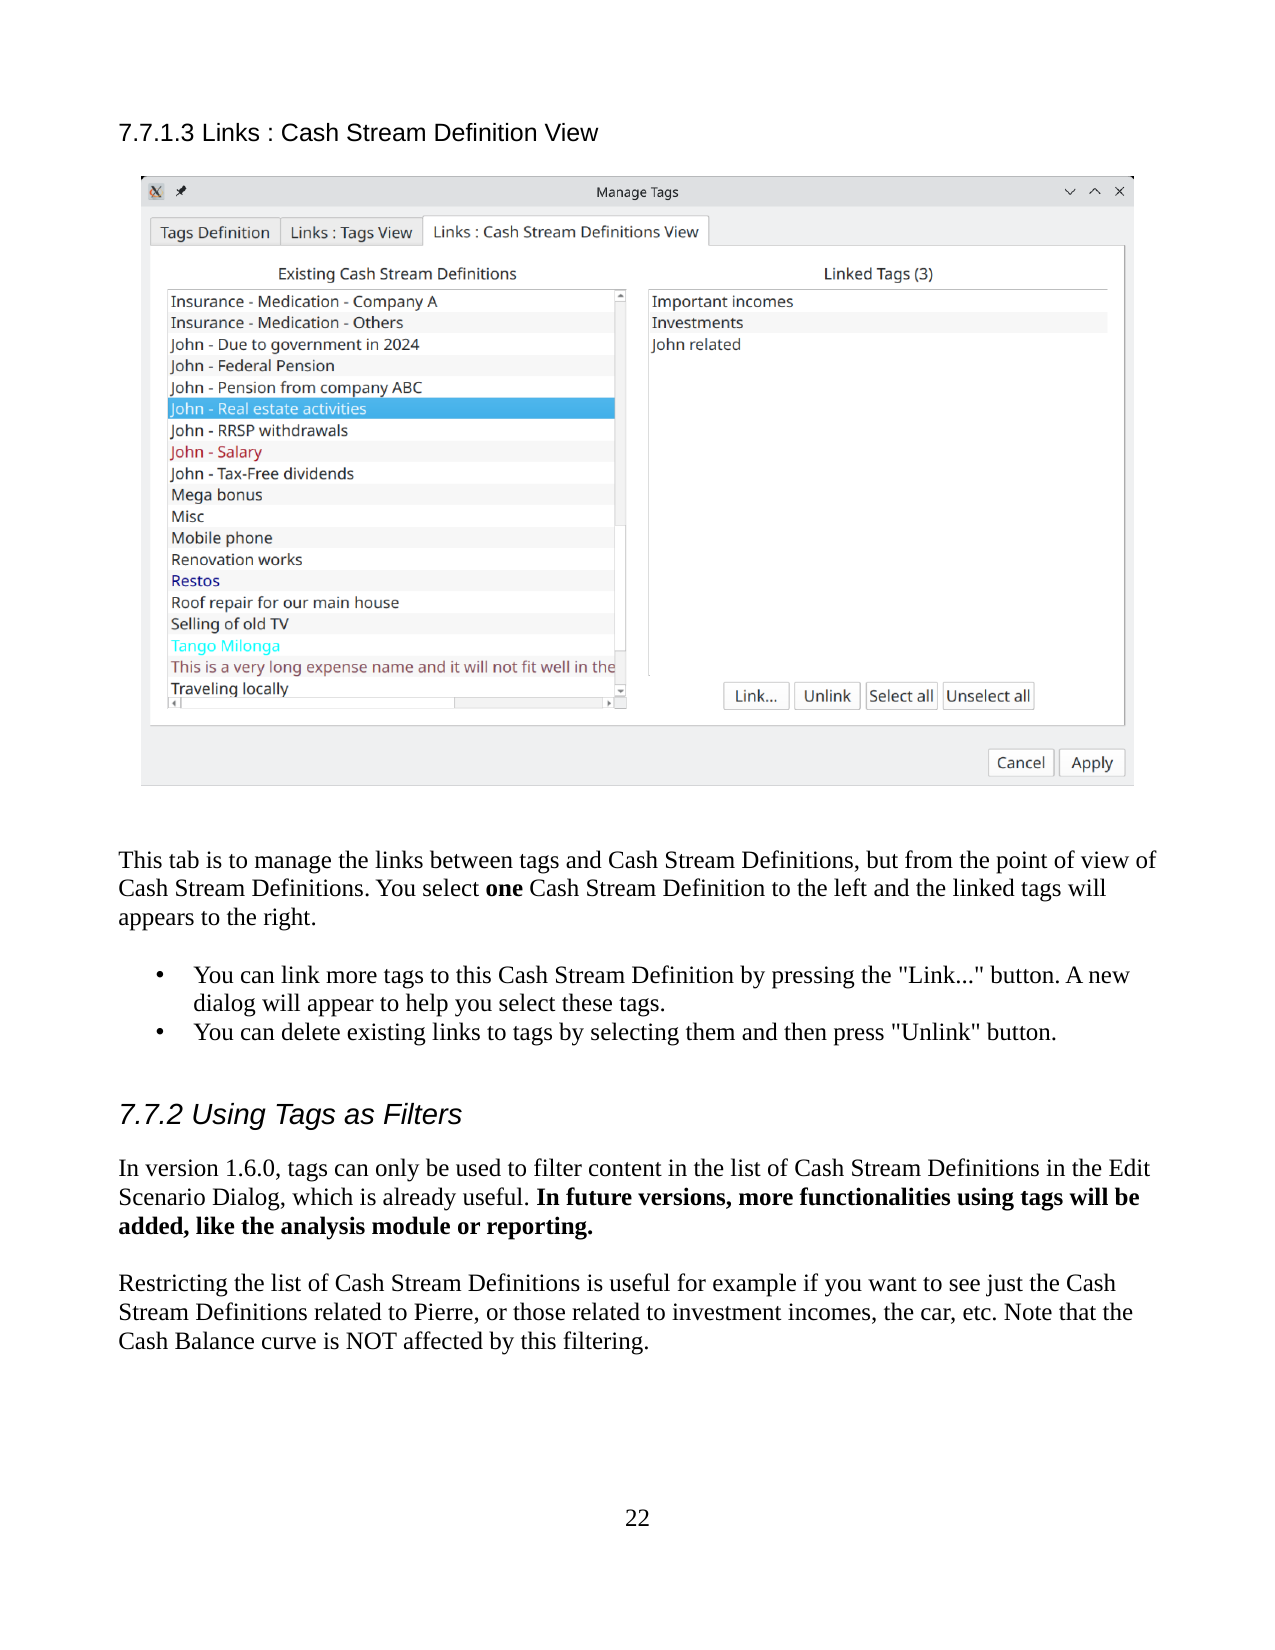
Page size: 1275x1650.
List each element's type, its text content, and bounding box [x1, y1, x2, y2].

text In version 1.6.0, tags can only be used to filter content in the list of Cash Stream Definitions in the Edit Scenario Dialog, which is already useful. In future versions, more functionalities using tags will be added, like the analysis module or reporting. [118, 1153, 1157, 1239]
picture [141, 176, 1134, 786]
text Restricting the list of Cash Stream Definitions is useful for example if you want to see just the Cash Stream Definitions related to Pierre, or those related to investment incomes, the car, etc. Note that the Cash Balance curve is NOT affected by this filtering. [118, 1268, 1157, 1354]
subtitle Using Tags as Filters [118, 1097, 1157, 1131]
list You can link more tags to this Cash Stream Definition by pressing the "Link..." button. A new dialog will appear to help you select these tags. [156, 960, 1157, 1017]
list You can delete existing links to tags by selecting them and then press "Unlink" button. [156, 1017, 1157, 1046]
text This tab is to manage the links between tags and Cash Stream Definitions, but from the point of view of Cash Stream Definitions. You select one Cash Stream Definition to the left and the linked tags will appears to the right. [118, 845, 1157, 931]
subtitle Links : Cash Stream Definition View [118, 118, 1157, 147]
